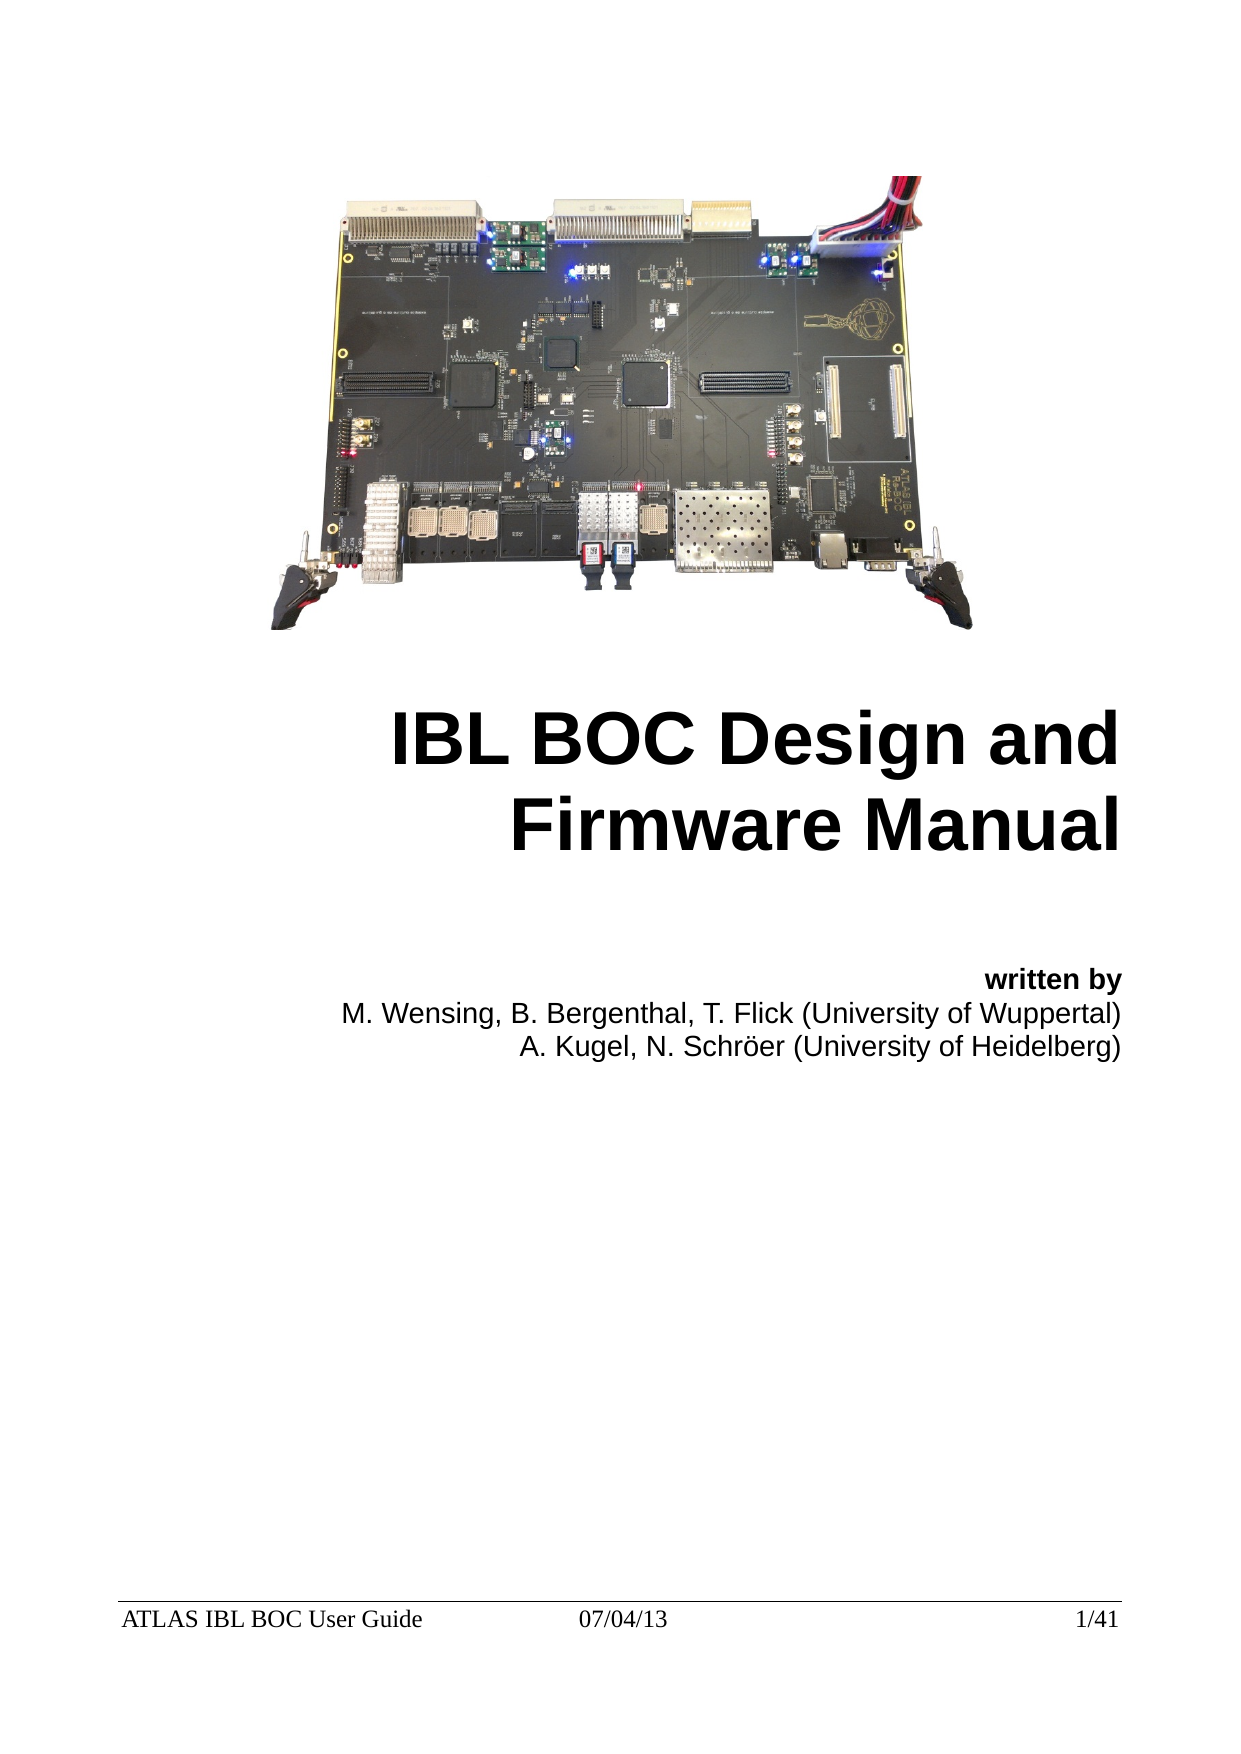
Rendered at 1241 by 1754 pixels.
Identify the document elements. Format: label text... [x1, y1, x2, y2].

text IBL BOC Design and Firmware Manual [118, 694, 1122, 866]
picture [267, 176, 973, 630]
text A. Kugel, N. Schröer (University of Heidelberg) [118, 1029, 1122, 1063]
table_header [453, 1264, 787, 1500]
text M. Wensing, B. Bergenthal, T. Flick (University of Wuppertal) [118, 996, 1122, 1029]
text written by [118, 962, 1122, 996]
table_header [118, 1264, 453, 1500]
table_header [788, 1264, 1122, 1500]
